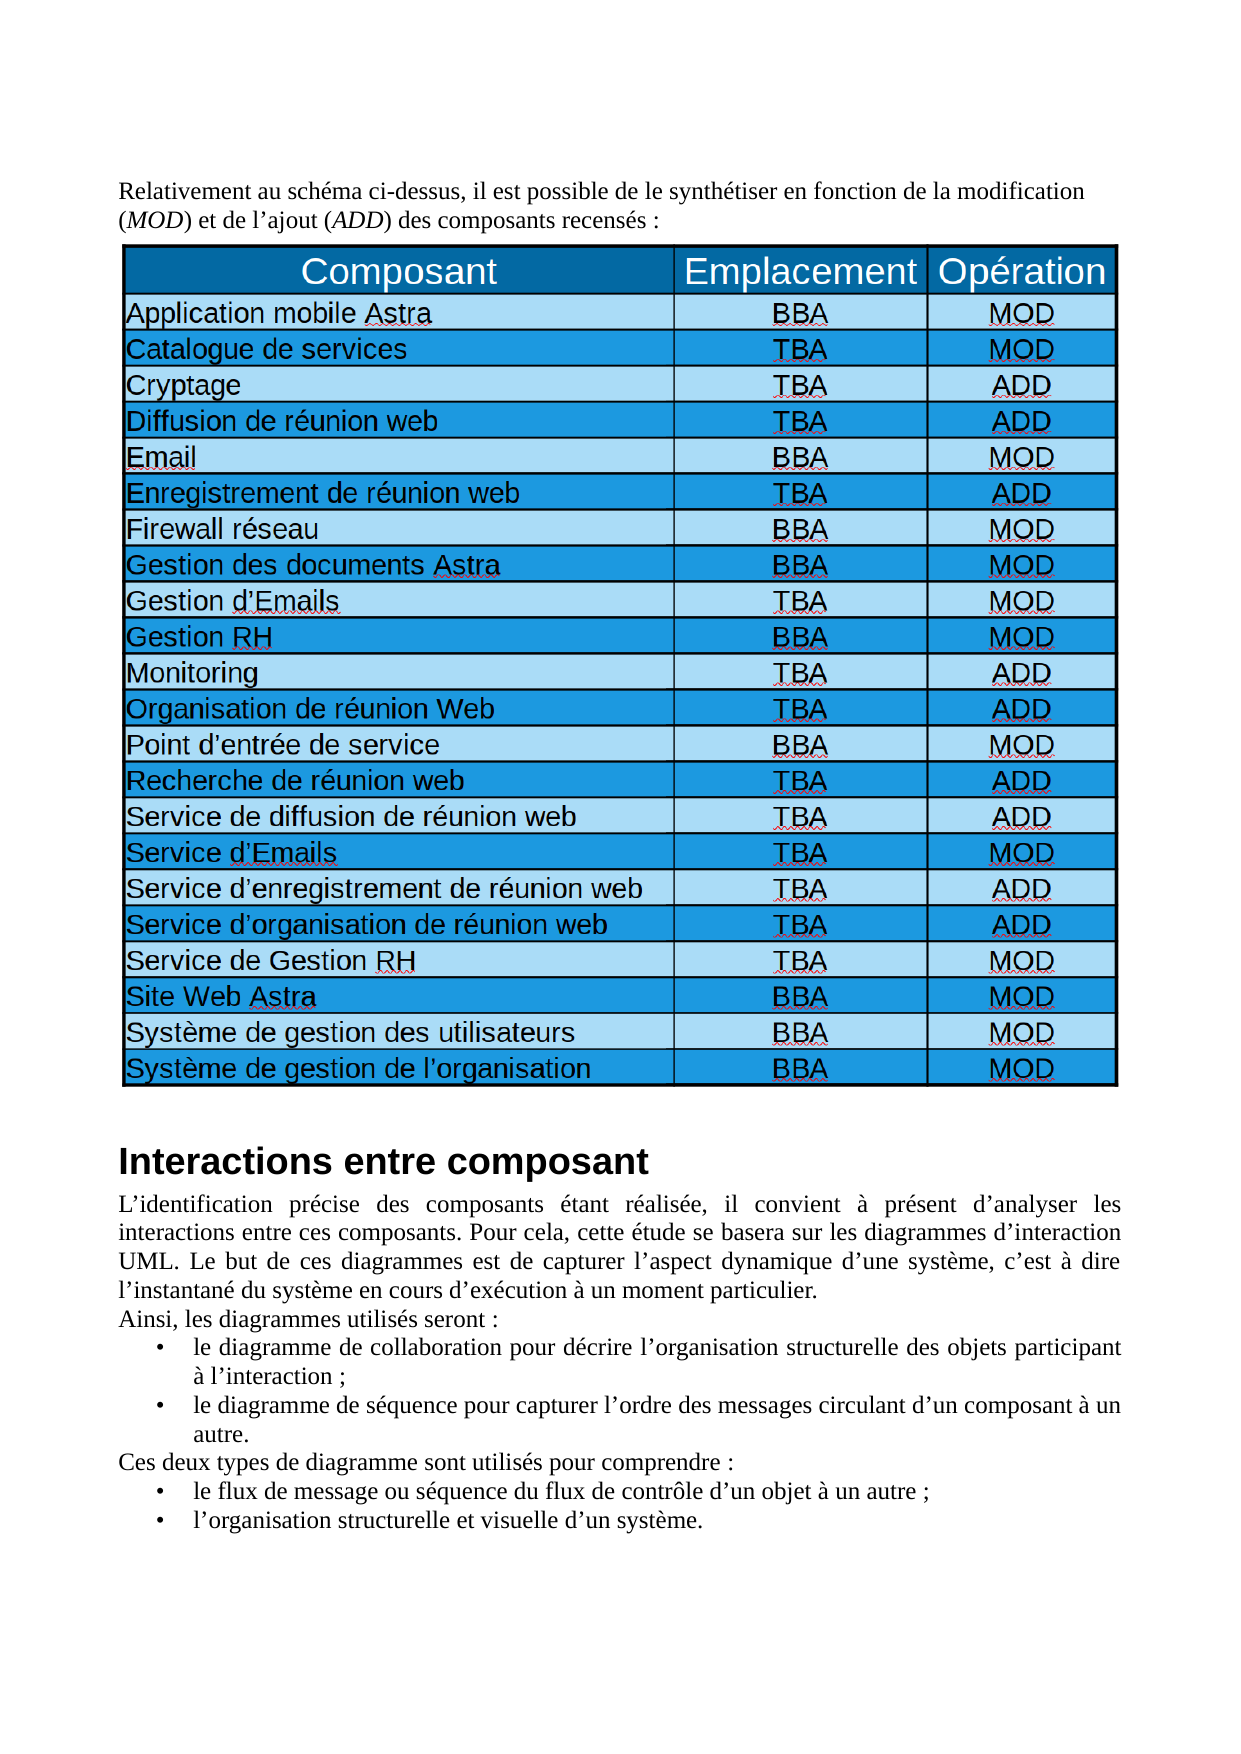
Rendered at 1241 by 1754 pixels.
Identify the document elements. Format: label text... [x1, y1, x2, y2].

list le diagramme de séquence pour capturer l’ordre des messages circulant d’un composant à un autre. [156, 1390, 1122, 1447]
subtitle Interactions entre composant [118, 1139, 1122, 1183]
text Relativement au schéma ci-dessus, il est possible de le synthétiser en fonction de la modification (MOD) et de l’ajout (ADD) des composants recensés : [118, 176, 1122, 234]
list le flux de message ou séquence du flux de contrôle d’un objet à un autre ; [156, 1476, 1122, 1505]
text L’identification précise des composants étant réalisée, il convient à présent d’analyser les interactions entre ces composants. Pour cela, cette étude se basera sur les diagrammes d’interaction UML. Le but de ces diagrammes est de capturer l’aspect dynamique d’une système, c’est à dire l’instantané du système en cours d’exécution à un moment particulier. [118, 1189, 1122, 1304]
list le diagramme de collaboration pour décrire l’organisation structurelle des objets participant à l’interaction ; [156, 1332, 1122, 1390]
picture [118, 239, 1123, 1090]
list l’organisation structurelle et visuelle d’un système. [156, 1505, 1122, 1534]
text Ainsi, les diagrammes utilisés seront : [118, 1304, 1122, 1332]
text Ces deux types de diagramme sont utilisés pour comprendre : [118, 1447, 1122, 1476]
